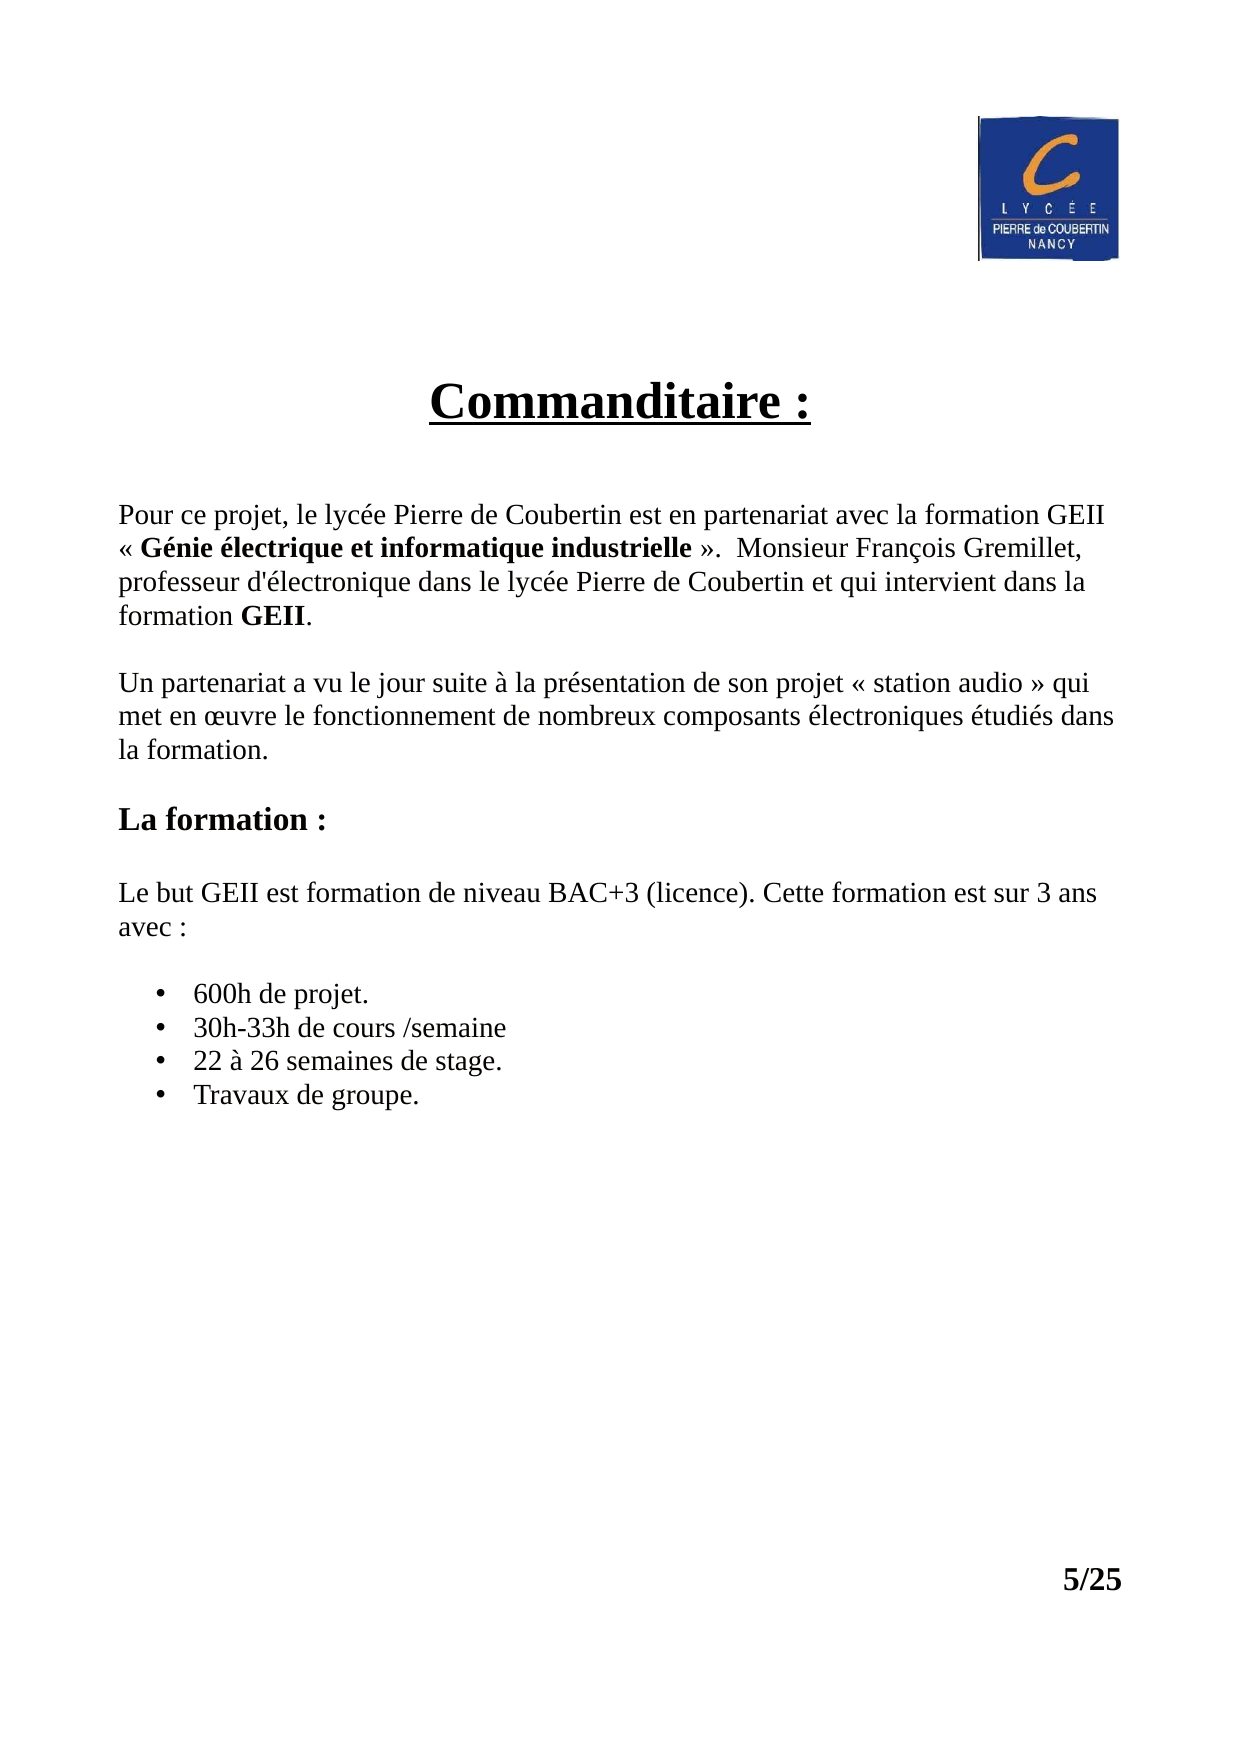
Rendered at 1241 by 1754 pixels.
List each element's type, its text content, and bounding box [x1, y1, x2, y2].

list Travaux de groupe. [156, 1077, 1122, 1111]
picture [975, 116, 1120, 261]
list 30h-33h de cours /semaine [156, 1010, 1122, 1043]
list 600h de projet. [156, 976, 1122, 1010]
list 22 à 26 semaines de stage. [156, 1043, 1122, 1077]
text Le but GEII est formation de niveau BAC+3 (licence). Cette formation est sur 3 ans avec : [118, 876, 1122, 943]
text Commanditaire : [118, 370, 1122, 430]
text Pour ce projet, le lycée Pierre de Coubertin est en partenariat avec la formation GEII « Génie électrique et informatique industrielle ». Monsieur François Gremillet, professeur d'électronique dans le lycée Pierre de Coubertin et qui intervient dans la formation GEII. [118, 497, 1122, 631]
text 5/25 [118, 1559, 1122, 1598]
text La formation : [118, 799, 1122, 837]
text Un partenariat a vu le jour suite à la présentation de son projet « station audio » qui met en œuvre le fonctionnement de nombreux composants électroniques étudiés dans la formation. [118, 665, 1122, 765]
